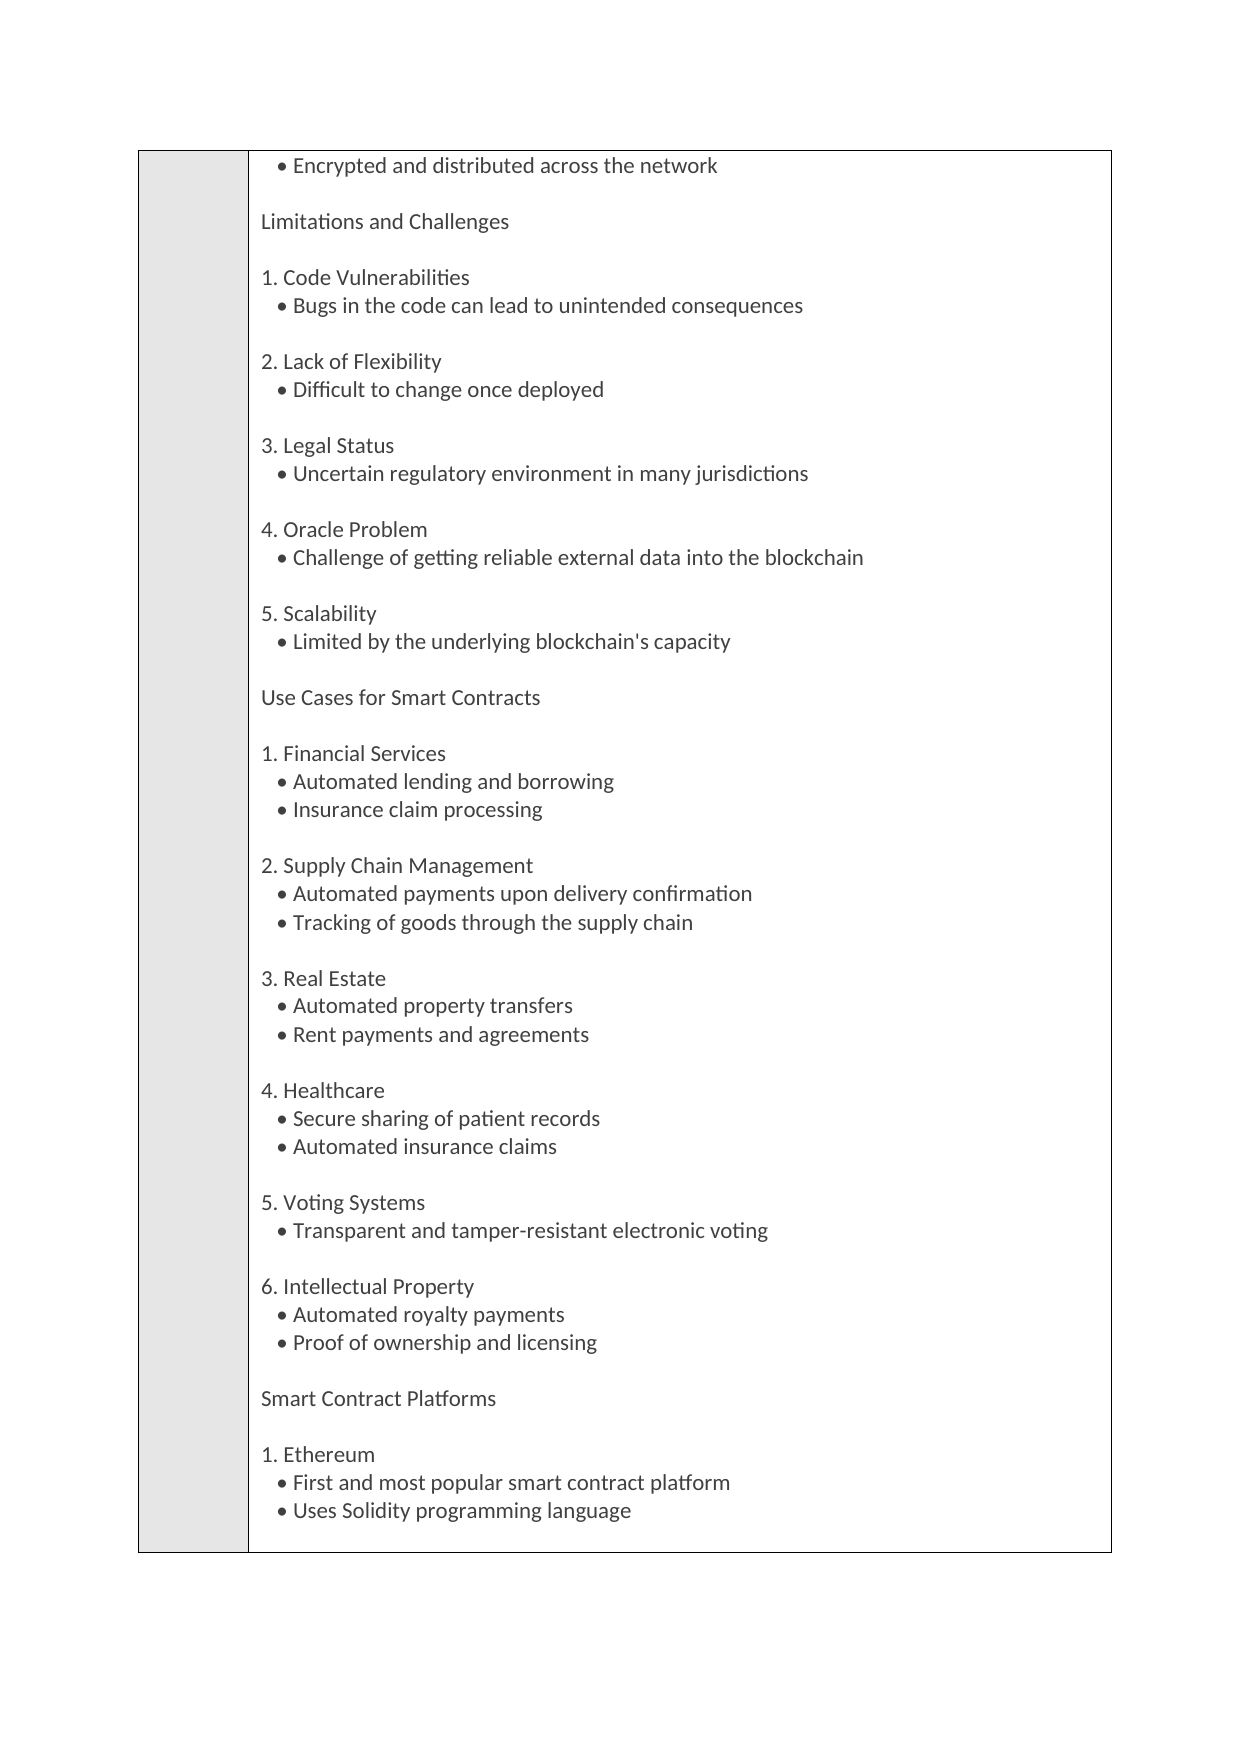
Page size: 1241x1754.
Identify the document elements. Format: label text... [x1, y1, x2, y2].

table_cell • Encrypted and distributed across the network Limitations and Challenges 1. Code Vulnerabilities • Bugs in the code can lead to unintended consequences 2. Lack of Flexibility • Difficult to change once deployed 3. Legal Status • Uncertain regulatory environment in many jurisdictions 4. Oracle Problem • Challenge of getting reliable external data into the blockchain 5. Scalability • Limited by the underlying blockchain's capacity Use Cases for Smart Contracts 1. Financial Services • Automated lending and borrowing • Insurance claim processing 2. Supply Chain Management • Automated payments upon delivery confirmation • Tracking of goods through the supply chain 3. Real Estate • Automated property transfers • Rent payments and agreements 4. Healthcare • Secure sharing of patient records • Automated insurance claims 5. Voting Systems • Transparent and tamper-resistant electronic voting 6. Intellectual Property • Automated royalty payments • Proof of ownership and licensing Smart Contract Platforms 1. Ethereum • First and most popular smart contract platform • Uses Solidity programming language [249, 151, 1111, 1552]
table_cell [139, 151, 248, 1552]
